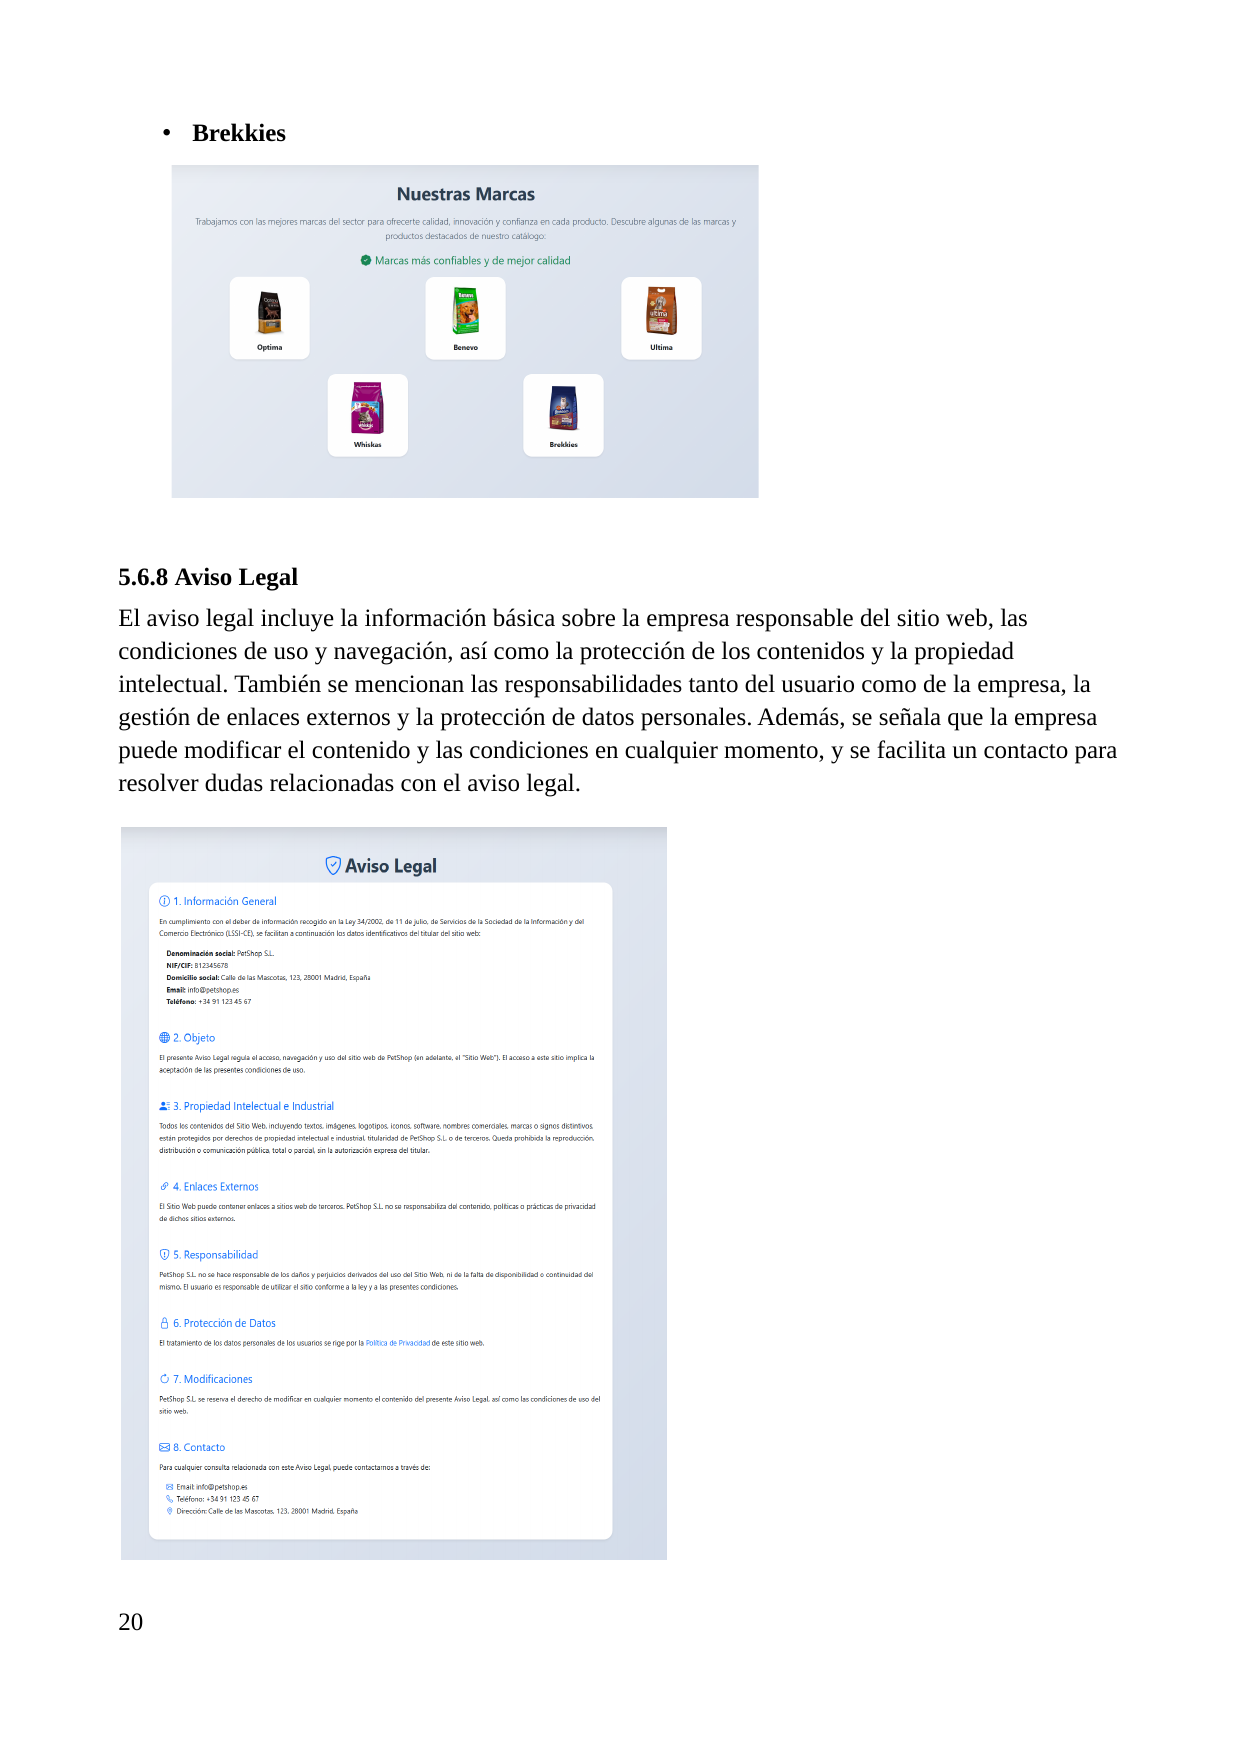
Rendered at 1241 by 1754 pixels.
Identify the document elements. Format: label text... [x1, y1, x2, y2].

list Brekkies [162, 118, 1122, 147]
subtitle 5.6.8 Aviso Legal [118, 562, 1122, 591]
picture [121, 827, 667, 1560]
picture [171, 165, 759, 498]
text El aviso legal incluye la información básica sobre la empresa responsable del sitio web, las condiciones de uso y navegación, así como la protección de los contenidos y la propiedad intelectual. También se mencionan las responsabilidades tanto del usuario como de la empresa, la gestión de enlaces externos y la protección de datos personales. Además, se señala que la empresa puede modificar el contenido y las condiciones en cualquier momento, y se facilita un contacto para resolver dudas relacionadas con el aviso legal. [118, 603, 1122, 797]
